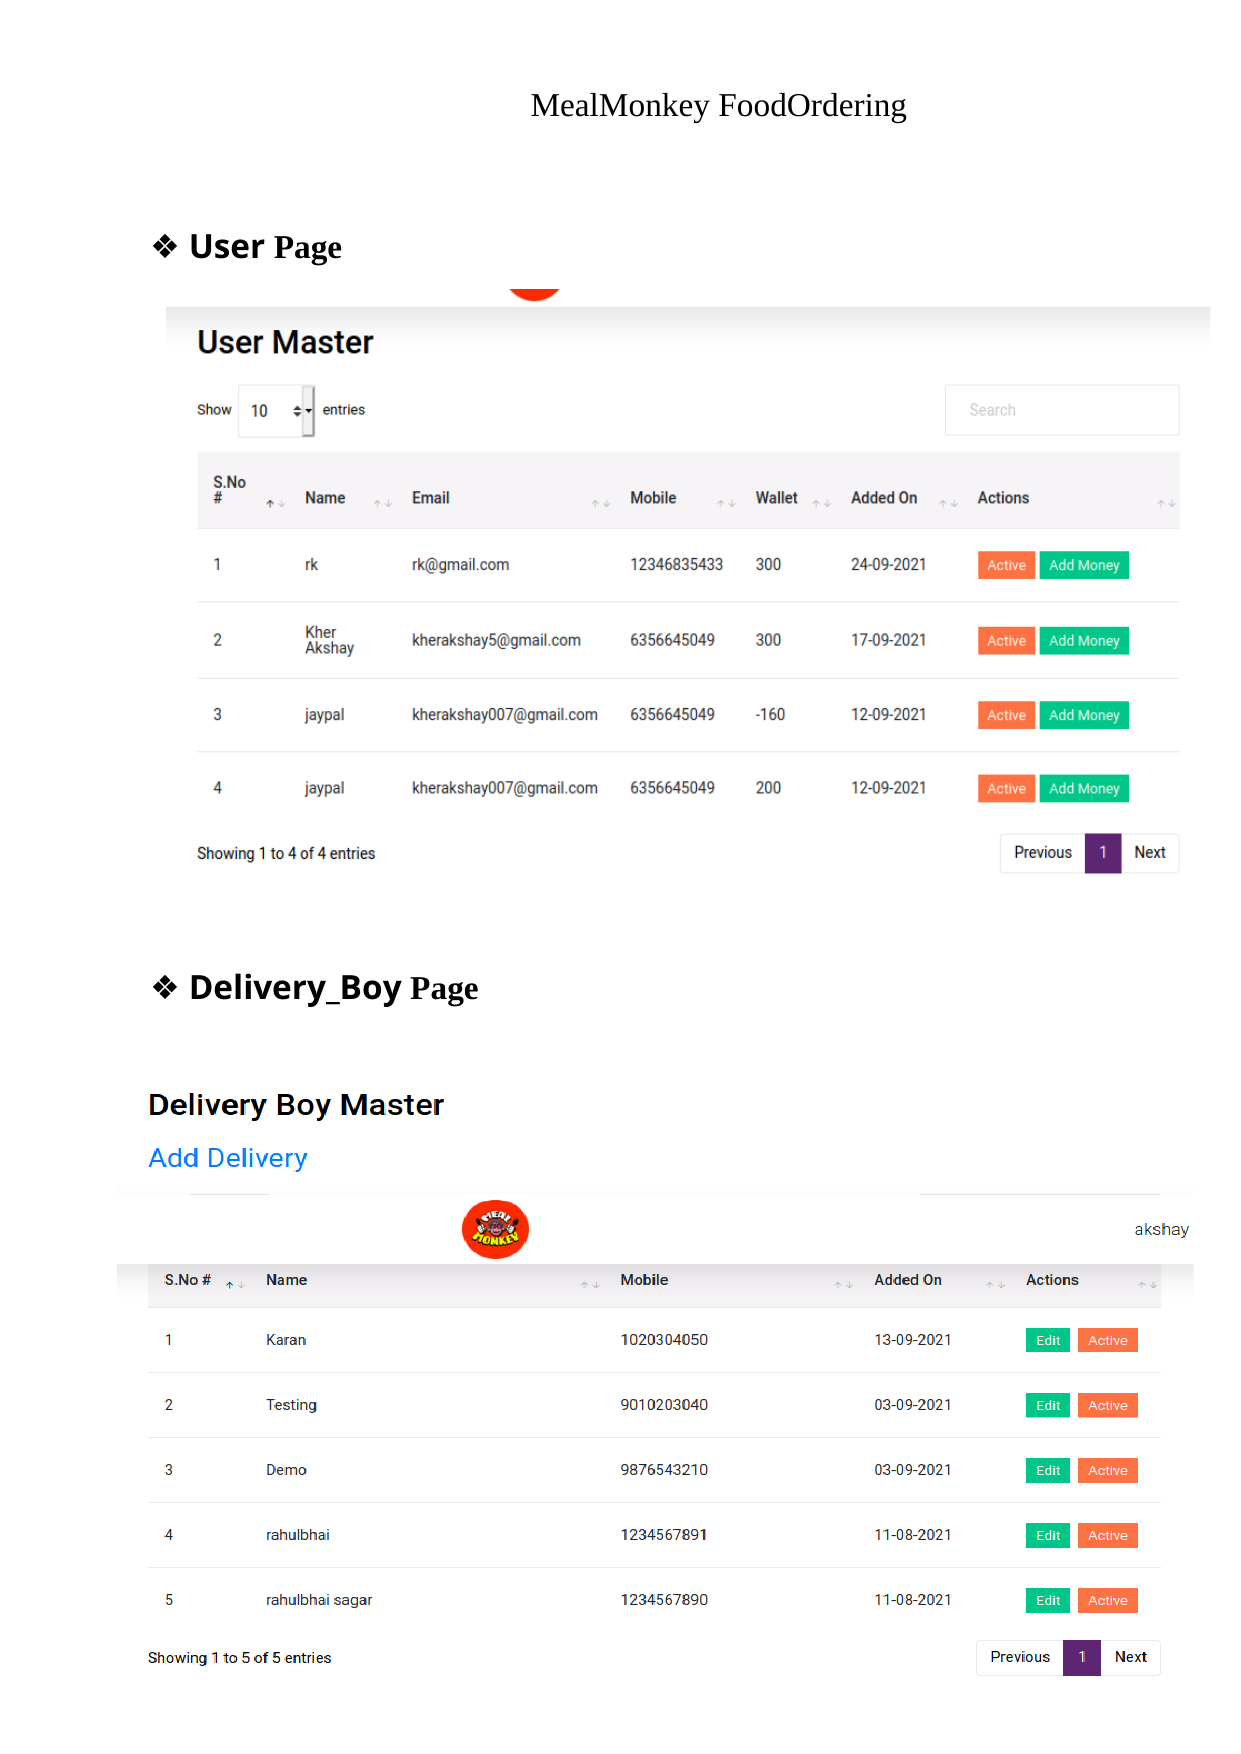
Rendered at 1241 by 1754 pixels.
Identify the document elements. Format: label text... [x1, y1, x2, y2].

picture [116, 1057, 1194, 1706]
picture [166, 289, 1211, 908]
text ❖ Delivery_Boy Page [150, 964, 1227, 1009]
text ❖ User Page [150, 223, 1227, 268]
